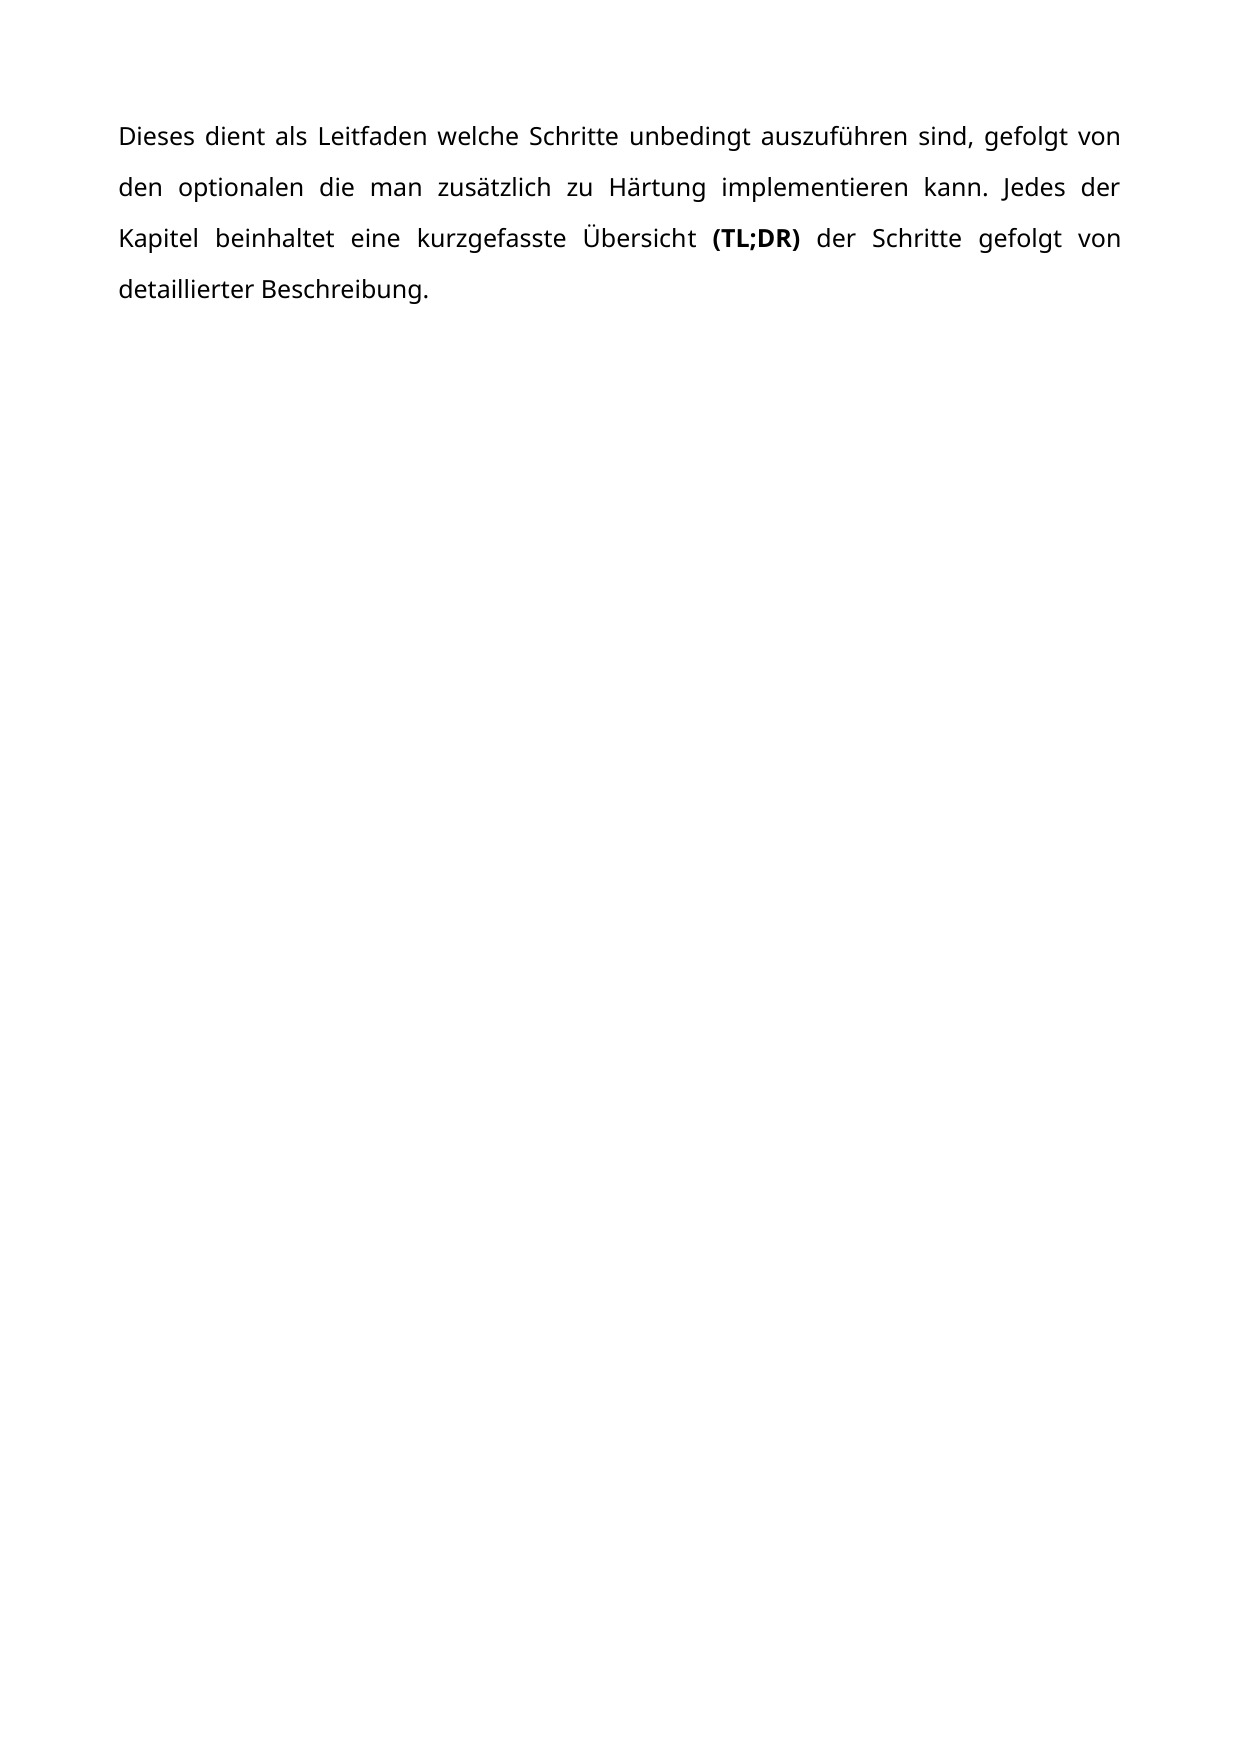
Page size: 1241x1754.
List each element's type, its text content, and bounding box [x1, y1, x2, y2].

text Dieses dient als Leitfaden welche Schritte unbedingt auszuführen sind, gefolgt von den optionalen die man zusätzlich zu Härtung implementieren kann. Jedes der Kapitel beinhaltet eine kurzgefasste Übersicht (TL;DR) der Schritte gefolgt von detaillierter Beschreibung. [118, 118, 1122, 305]
